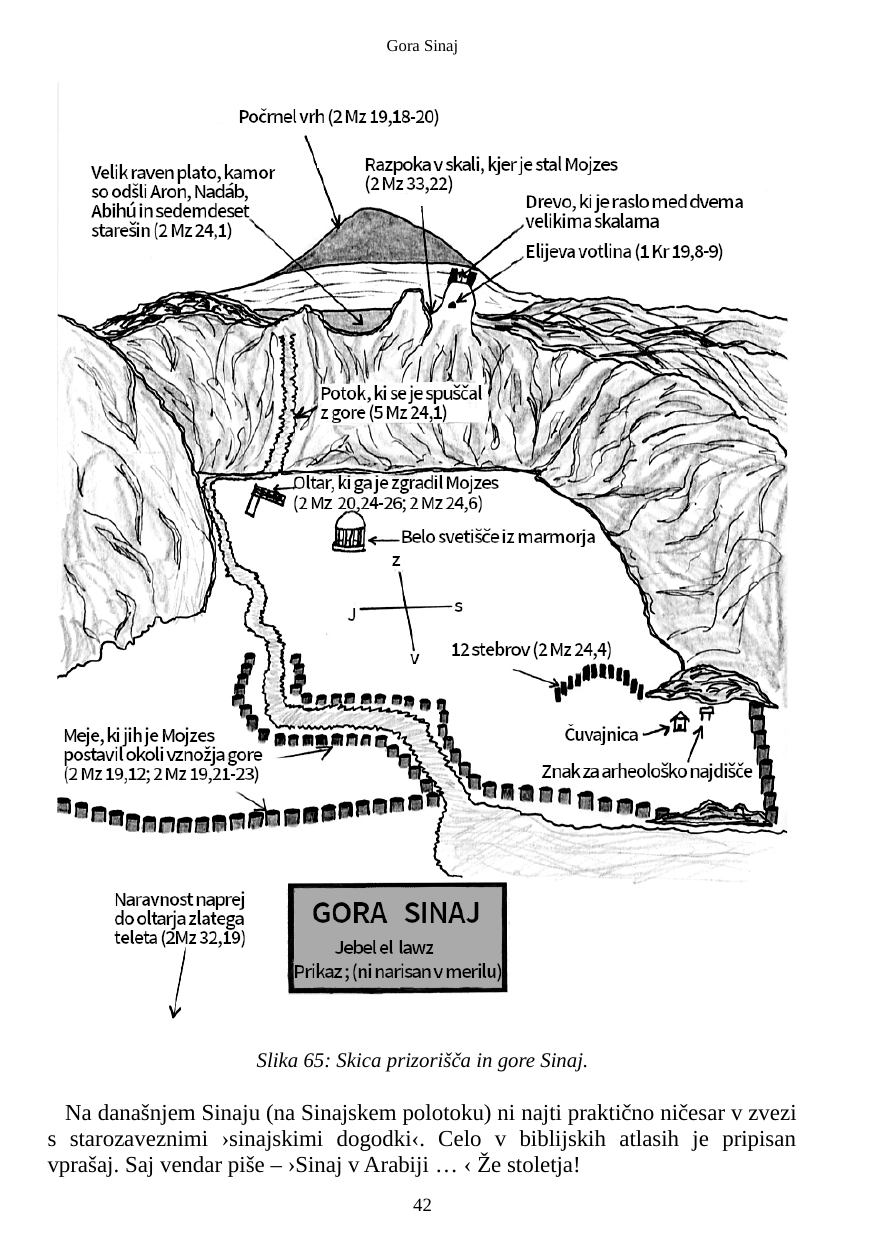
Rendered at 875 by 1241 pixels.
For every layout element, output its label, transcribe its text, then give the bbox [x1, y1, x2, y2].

text Na današnjem Sinaju (na Sinajskem polotoku) ni najti praktično ničesar v zvezi s starozaveznimi ›sinajskimi dogodki‹. Celo v biblijskih atlasih je pripisan vprašaj. Saj vendar piše – ›Sinaj v Arabiji … ‹ Že stoletja! [47, 66, 797, 1178]
picture [57, 77, 788, 1049]
text Slika 65: Skica prizorišča in gore Sinaj. [65, 1049, 779, 1072]
